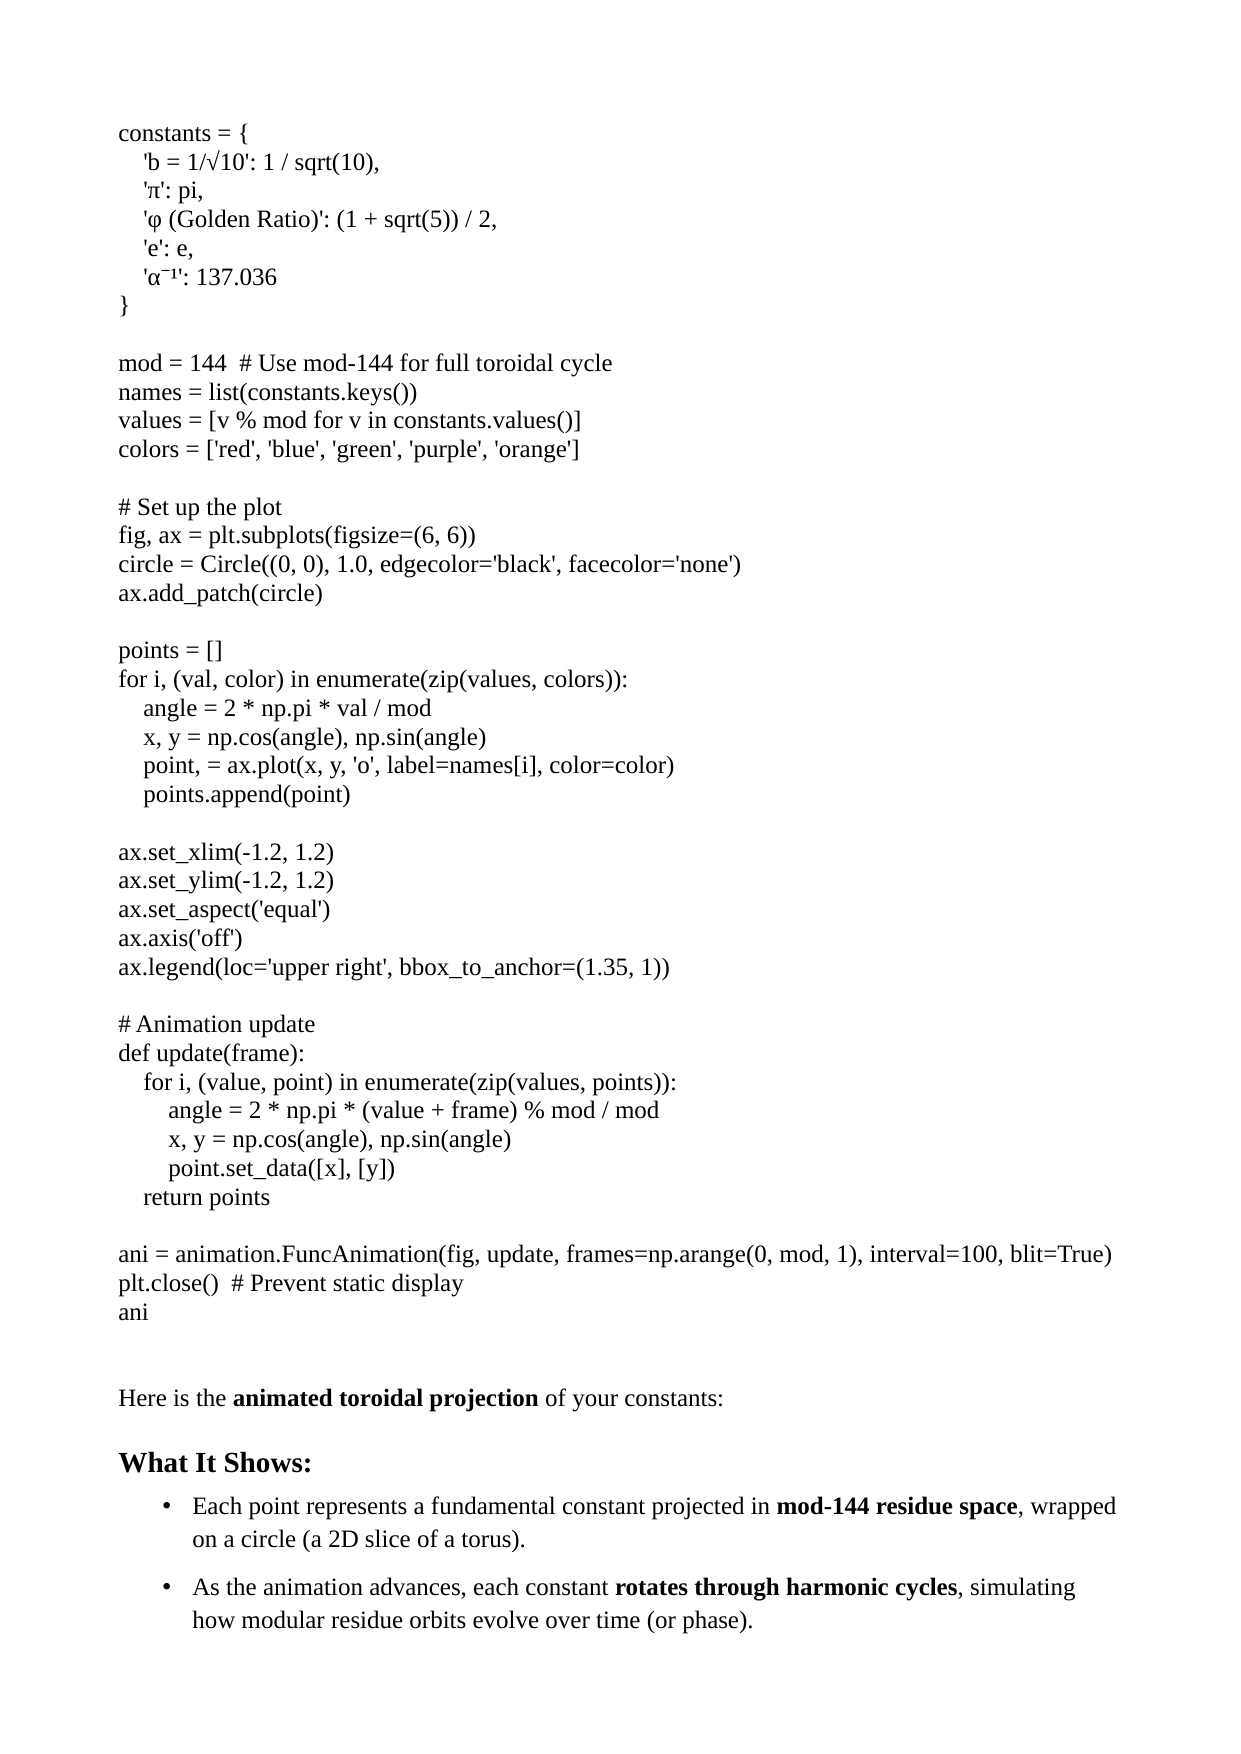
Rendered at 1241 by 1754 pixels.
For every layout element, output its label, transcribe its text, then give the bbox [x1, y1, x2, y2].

text values = [v % mod for v in constants.values()] [118, 406, 1122, 434]
text names = list(constants.keys()) [118, 377, 1122, 406]
list Each point represents a fundamental constant projected in mod-144 residue space, wrapped on a circle (a 2D slice of a torus). [162, 1491, 1122, 1553]
text ani = animation.FuncAnimation(fig, update, frames=np.arange(0, mod, 1), interval=100, blit=True) [118, 1239, 1122, 1268]
text ax.legend(loc='upper right', bbox_to_anchor=(1.35, 1)) [118, 952, 1122, 981]
text points.append(point) [118, 779, 1122, 808]
text x, y = np.cos(angle), np.sin(angle) [118, 722, 1122, 751]
text point.set_data([x], [y]) [118, 1153, 1122, 1182]
text ax.set_ylim(-1.2, 1.2) [118, 866, 1122, 894]
list As the animation advances, each constant rotates through harmonic cycles, simulating how modular residue orbits evolve over time (or phase). [162, 1572, 1122, 1634]
text ax.set_aspect('equal') [118, 894, 1122, 923]
text circle = Circle((0, 0), 1.0, edgecolor='black', facecolor='none') [118, 549, 1122, 578]
text 'b = 1/√10': 1 / sqrt(10), [118, 147, 1122, 176]
text angle = 2 * np.pi * val / mod [118, 693, 1122, 722]
text 'e': e, [118, 233, 1122, 262]
text 'α⁻¹': 137.036 [118, 262, 1122, 291]
text plt.close() # Prevent static display [118, 1268, 1122, 1297]
text constants = { [118, 118, 1122, 147]
text } [118, 291, 1122, 319]
text Here is the animated toroidal projection of your constants: [118, 1383, 1122, 1412]
text colors = ['red', 'blue', 'green', 'purple', 'orange'] [118, 434, 1122, 463]
text point, = ax.plot(x, y, 'o', label=names[i], color=color) [118, 751, 1122, 779]
text return points [118, 1182, 1122, 1211]
text fig, ax = plt.subplots(figsize=(6, 6)) [118, 521, 1122, 549]
text 'φ (Golden Ratio)': (1 + sqrt(5)) / 2, [118, 204, 1122, 233]
text ax.set_xlim(-1.2, 1.2) [118, 837, 1122, 866]
text ax.add_patch(circle) [118, 578, 1122, 607]
text # Animation update [118, 1009, 1122, 1038]
text for i, (value, point) in enumerate(zip(values, points)): [118, 1067, 1122, 1096]
text for i, (val, color) in enumerate(zip(values, colors)): [118, 664, 1122, 693]
subtitle What It Shows: [118, 1445, 1122, 1479]
text ani [118, 1297, 1122, 1326]
text angle = 2 * np.pi * (value + frame) % mod / mod [118, 1096, 1122, 1124]
text x, y = np.cos(angle), np.sin(angle) [118, 1124, 1122, 1153]
text ax.axis('off') [118, 923, 1122, 952]
text def update(frame): [118, 1038, 1122, 1067]
text 'π': pi, [118, 176, 1122, 204]
text # Set up the plot [118, 492, 1122, 521]
text points = [] [118, 636, 1122, 664]
text mod = 144 # Use mod-144 for full toroidal cycle [118, 348, 1122, 377]
